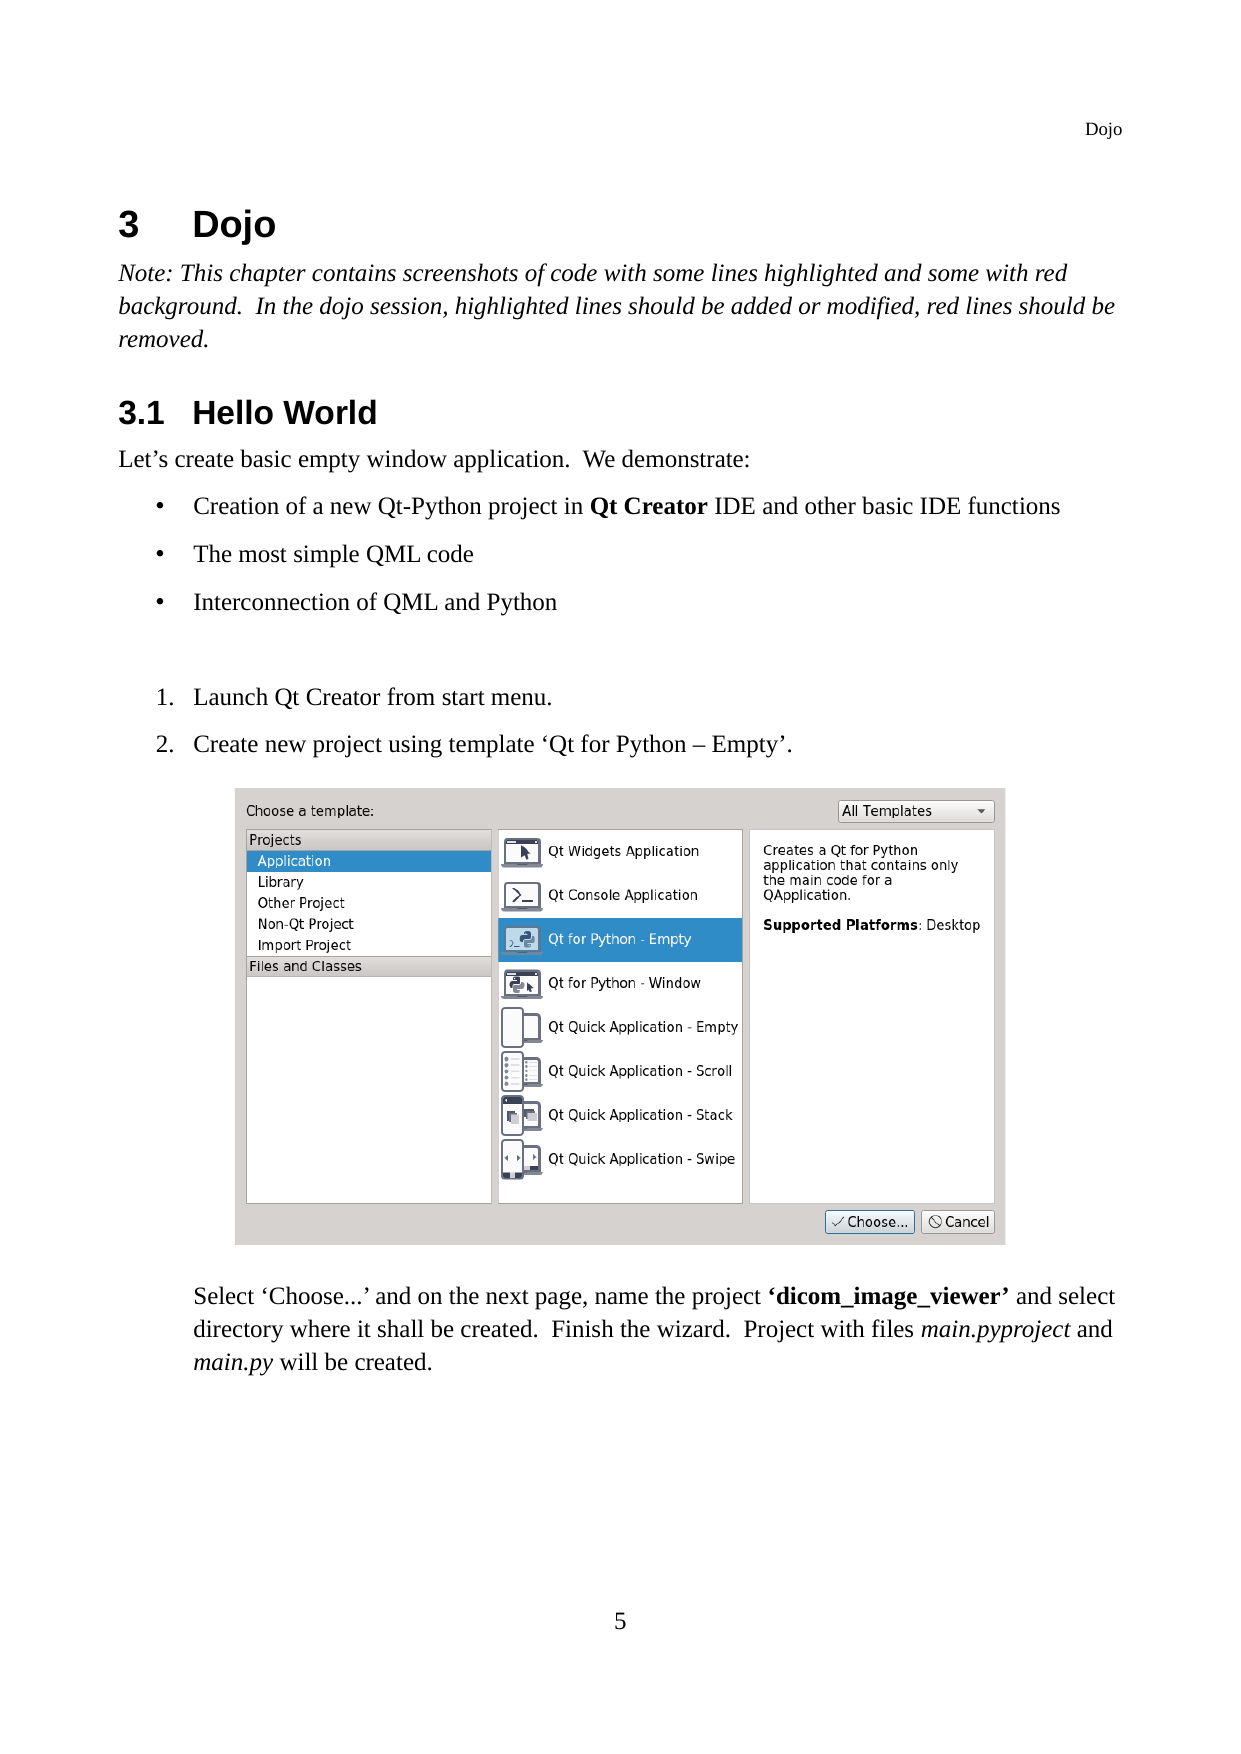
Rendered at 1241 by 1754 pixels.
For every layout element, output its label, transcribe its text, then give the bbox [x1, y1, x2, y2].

subtitle Dojo [118, 202, 1122, 246]
list Select ‘Choose...’ and on the next page, name the project ‘dicom_image_viewer’ and select directory where it shall be created. Finish the wizard. Project with files main.pyproject and main.py will be created. [156, 1281, 1122, 1376]
list Creation of a new Qt-Python project in Qt Creator IDE and other basic IDE functions [156, 491, 1122, 520]
subtitle Hello World [118, 393, 1122, 431]
picture [234, 788, 1006, 1245]
list Interconnection of QML and Python [156, 587, 1122, 615]
text Let’s create basic empty window application. We demonstrate: [118, 444, 1122, 473]
list The most simple QML code [156, 539, 1122, 568]
text Note: This chapter contains screenshots of code with some lines highlighted and some with red background. In the dojo session, highlighted lines should be added or modified, red lines should be removed. [118, 258, 1122, 353]
list Create new project using template ‘Qt for Python – Empty’. [156, 729, 1122, 758]
list Launch Qt Creator from start menu. [156, 682, 1122, 711]
